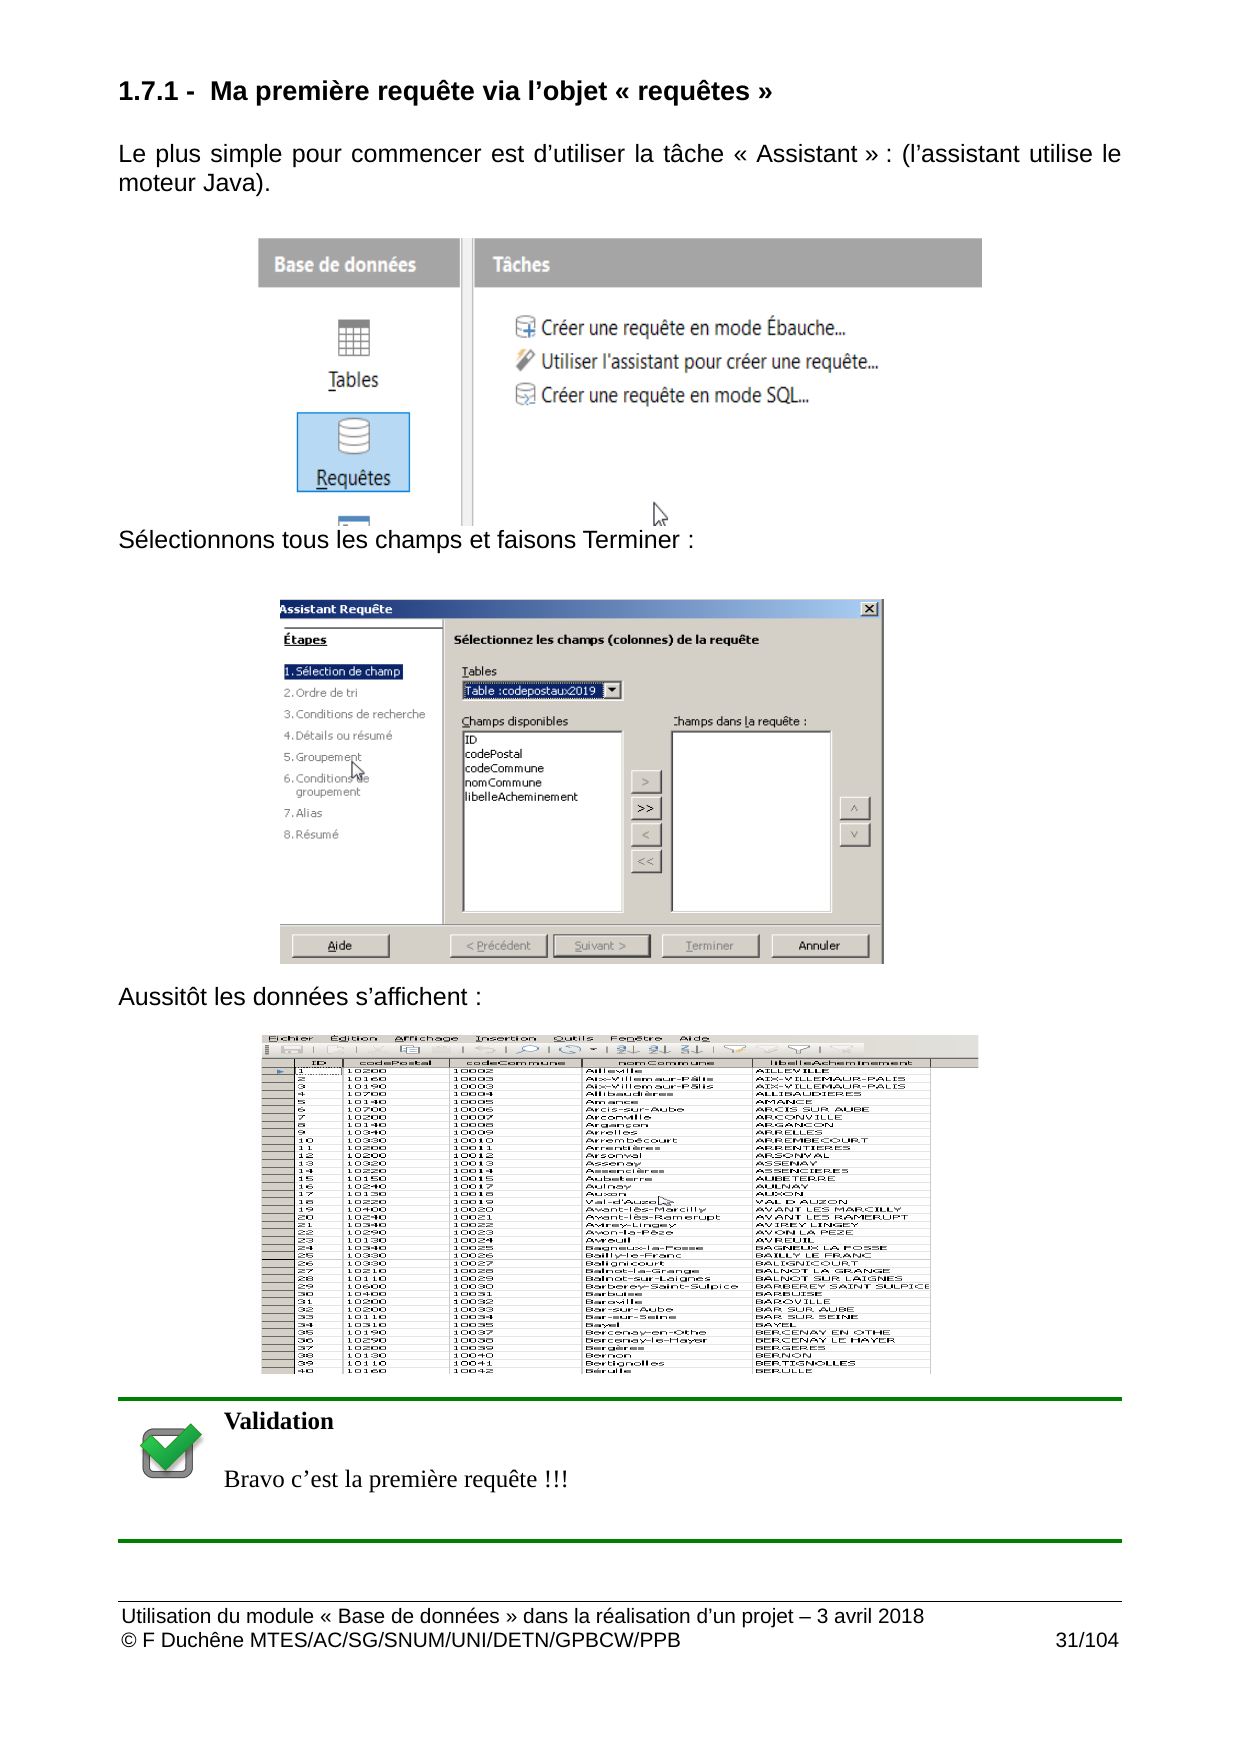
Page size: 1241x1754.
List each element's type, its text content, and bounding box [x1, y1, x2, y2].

table_header [118, 1401, 218, 1539]
text Le plus simple pour commencer est d’utiliser la tâche « Assistant » : (l’assistant utilise le moteur Java). [118, 139, 1122, 197]
picture [123, 1406, 213, 1495]
text Aussitôt les données s’affichent : [118, 982, 1122, 1011]
text Sélectionnons tous les champs et faisons Terminer : [118, 497, 1122, 554]
table_header Validation Bravo c’est la première requête !!! [218, 1401, 1122, 1539]
picture [258, 238, 982, 526]
subtitle Ma première requête via l’objet « requêtes » [118, 75, 1122, 106]
